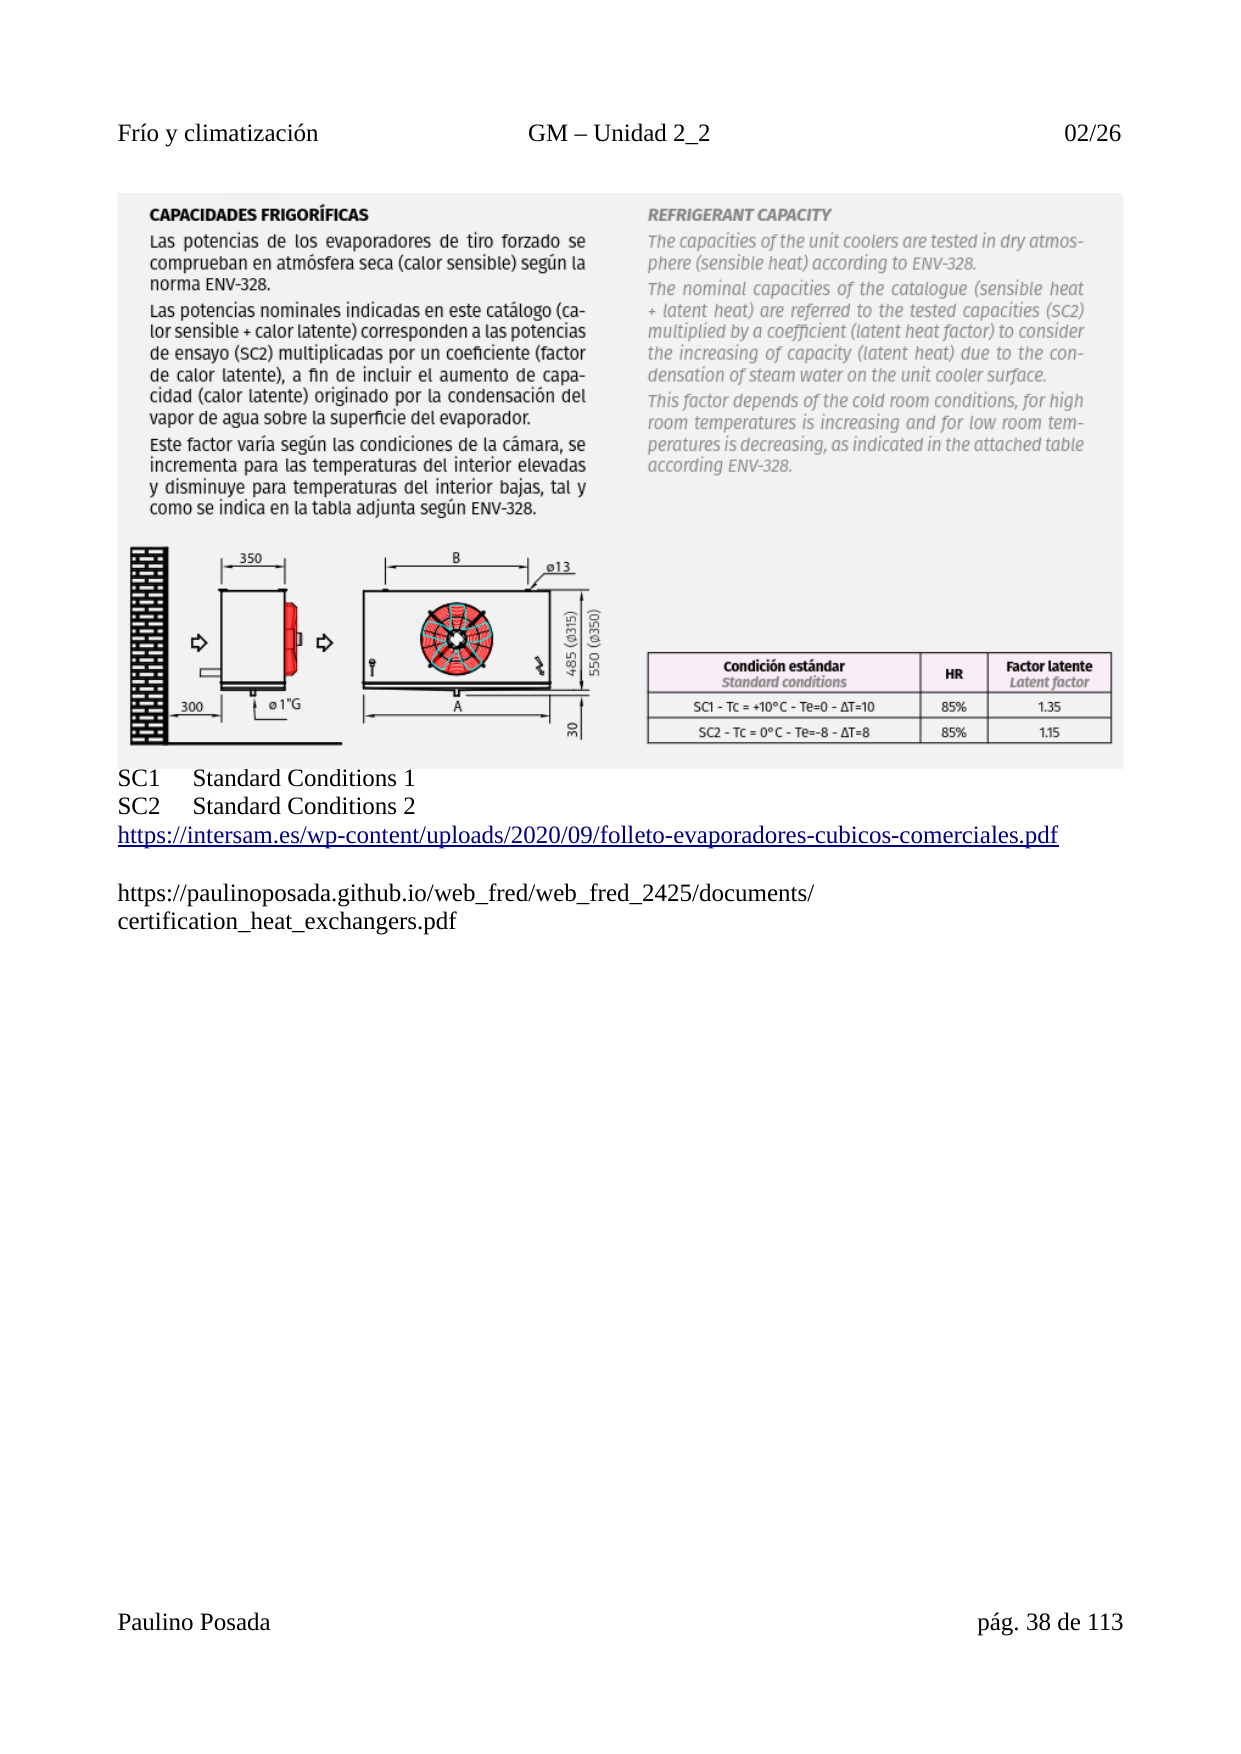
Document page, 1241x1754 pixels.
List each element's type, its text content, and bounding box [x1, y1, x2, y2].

text https://intersam.es/wp-content/uploads/2020/09/folleto-evaporadores-cubicos-comerciales.pdf [117, 820, 1123, 849]
text https://paulinoposada.github.io/web_fred/web_fred_2425/documents/certification_heat_exchangers.pdf [117, 878, 1123, 935]
text SC1 Standard Conditions 1 [117, 769, 1123, 791]
picture [117, 193, 1124, 769]
text SC2 Standard Conditions 2 [117, 791, 1123, 820]
